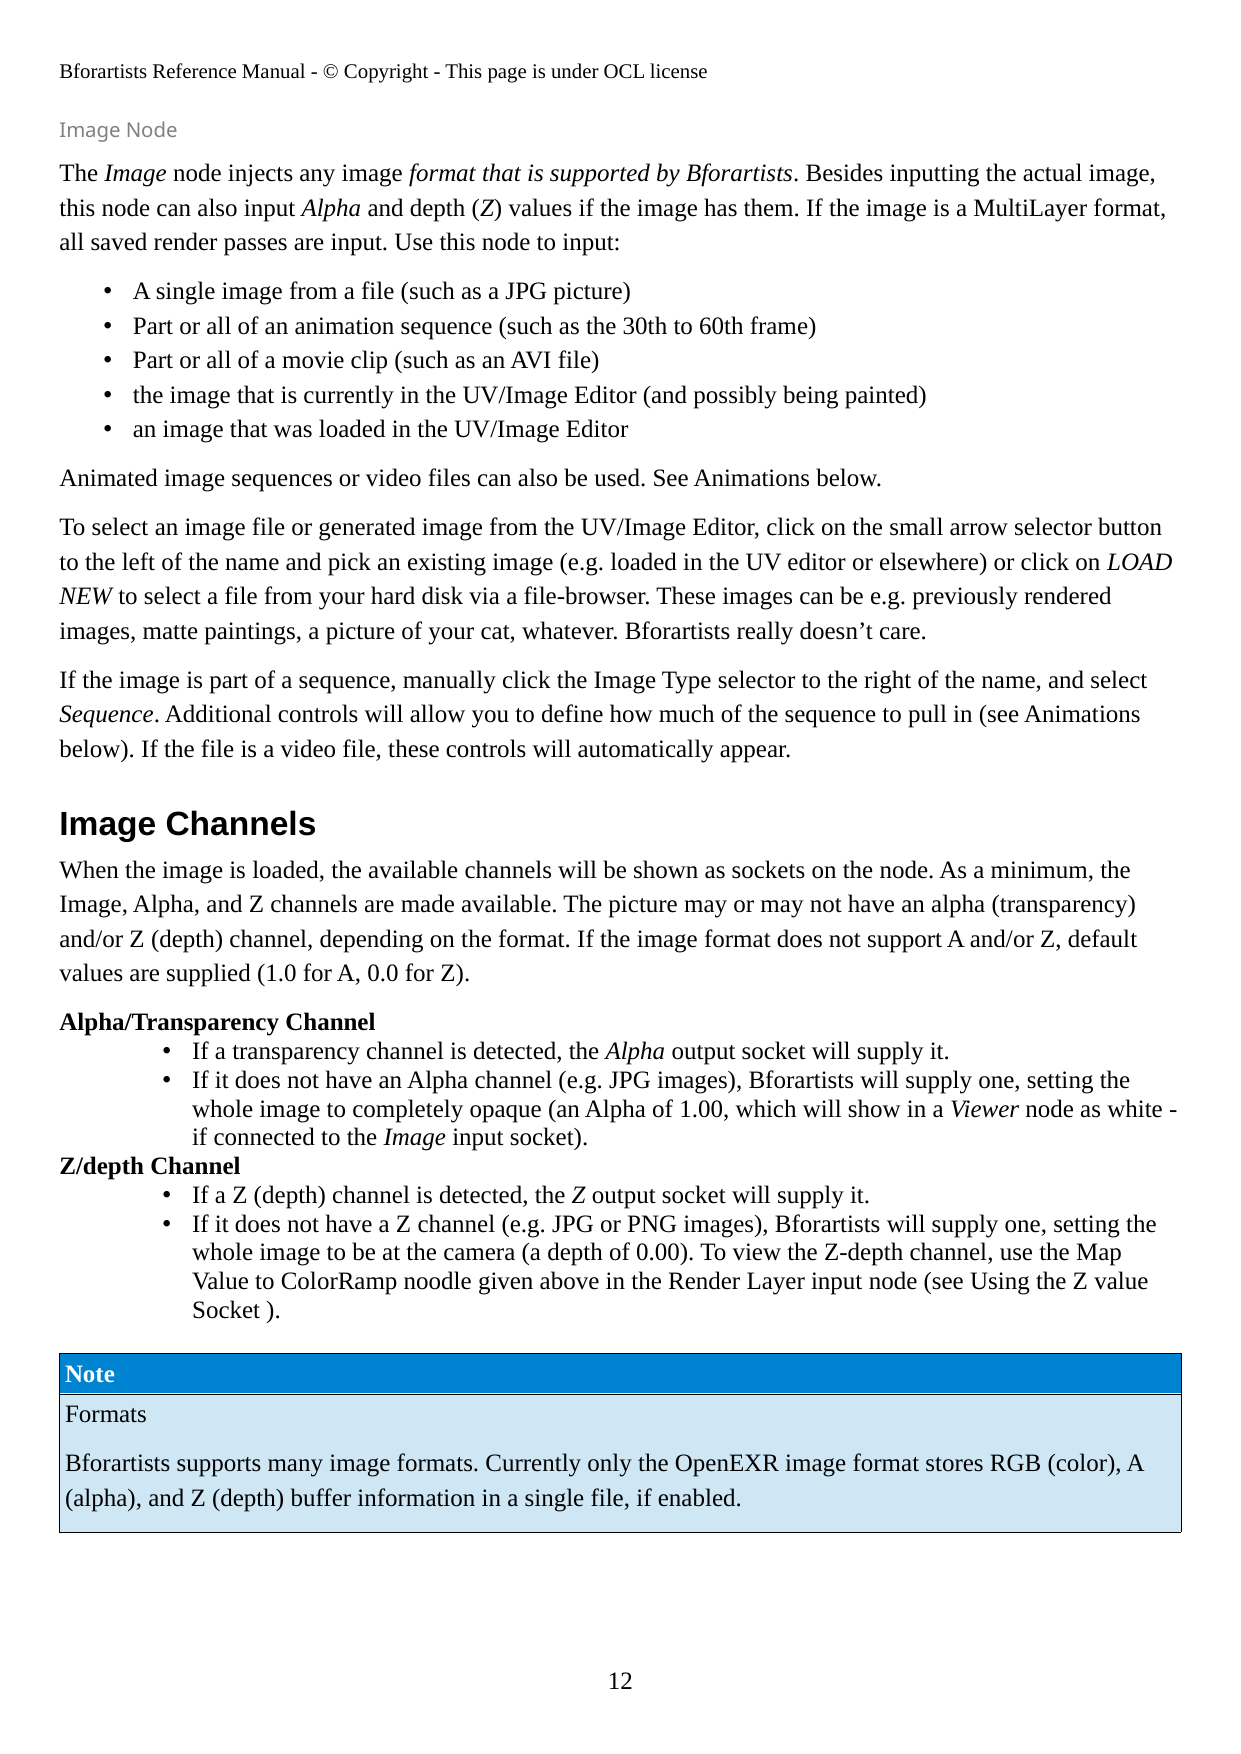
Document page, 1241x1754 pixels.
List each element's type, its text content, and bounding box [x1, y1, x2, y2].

list If a Z (depth) channel is detected, the Z output socket will supply it. [162, 1180, 1181, 1209]
list Part or all of a movie clip (such as an AVI file) [103, 345, 1181, 374]
list If it does not have an Alpha channel (e.g. JPG images), Bforartists will supply one, setting the whole image to completely opaque (an Alpha of 1.00, which will show in a Viewer node as white - if connected to the Image input socket). [162, 1065, 1181, 1151]
list If it does not have a Z channel (e.g. JPG or PNG images), Bforartists will supply one, setting the whole image to be at the camera (a depth of 0.00). To view the Z-depth channel, use the Map Value to ColorRamp noodle given above in the Render Layer input node (see Using the Z value Socket ). [162, 1209, 1181, 1324]
text The Image node injects any image format that is supported by Bforartists. Besides inputting the actual image, this node can also input Alpha and depth (Z) values if the image has them. If the image is a MultiLayer format, all saved render passes are input. Use this node to input: [59, 158, 1181, 256]
table_header Note [60, 1354, 1181, 1393]
subtitle Image Channels [59, 804, 1181, 842]
text When the image is loaded, the available channels will be shown as sockets on the node. As a minimum, the Image, Alpha, and Z channels are made available. The picture may or may not have an alpha (transparency) and/or Z (depth) channel, depending on the format. If the image format does not support A and/or Z, default values are supplied (1.0 for A, 0.0 for Z). [59, 855, 1181, 987]
text To select an image file or generated image from the UV/Image Editor, click on the small arrow selector button to the left of the name and pick an existing image (e.g. loaded in the UV editor or elsewhere) or click on LOAD NEW to select a file from your hard disk via a file-browser. These images can be e.g. previously rendered images, matte paintings, a picture of your cat, whatever. Bforartists really doesn’t care. [59, 512, 1181, 645]
text If the image is part of a sequence, manually click the Image Type selector to the right of the name, and select Sequence. Additional controls will allow you to define how much of the sequence to pull in (see Animations below). If the file is a video file, these controls will automatically appear. [59, 665, 1181, 763]
text Image Node [59, 113, 1181, 144]
subtitle Alpha/Transparency Channel [59, 1007, 1181, 1036]
list the image that is currently in the UV/Image Editor (and possibly being painted) [103, 380, 1181, 409]
table_cell Formats Bforartists supports many image formats. Currently only the OpenEXR image format stores RGB (color), A (alpha), and Z (depth) buffer information in a single file, if enabled. [60, 1395, 1181, 1532]
list A single image from a file (such as a JPG picture) [103, 276, 1181, 305]
subtitle Z/depth Channel [59, 1151, 1181, 1180]
list an image that was loaded in the UV/Image Editor [103, 414, 1181, 443]
list If a transparency channel is detected, the Alpha output socket will supply it. [162, 1036, 1181, 1065]
list Part or all of an animation sequence (such as the 30th to 60th frame) [103, 311, 1181, 340]
text Animated image sequences or video files can also be used. See Animations below. [59, 463, 1181, 492]
